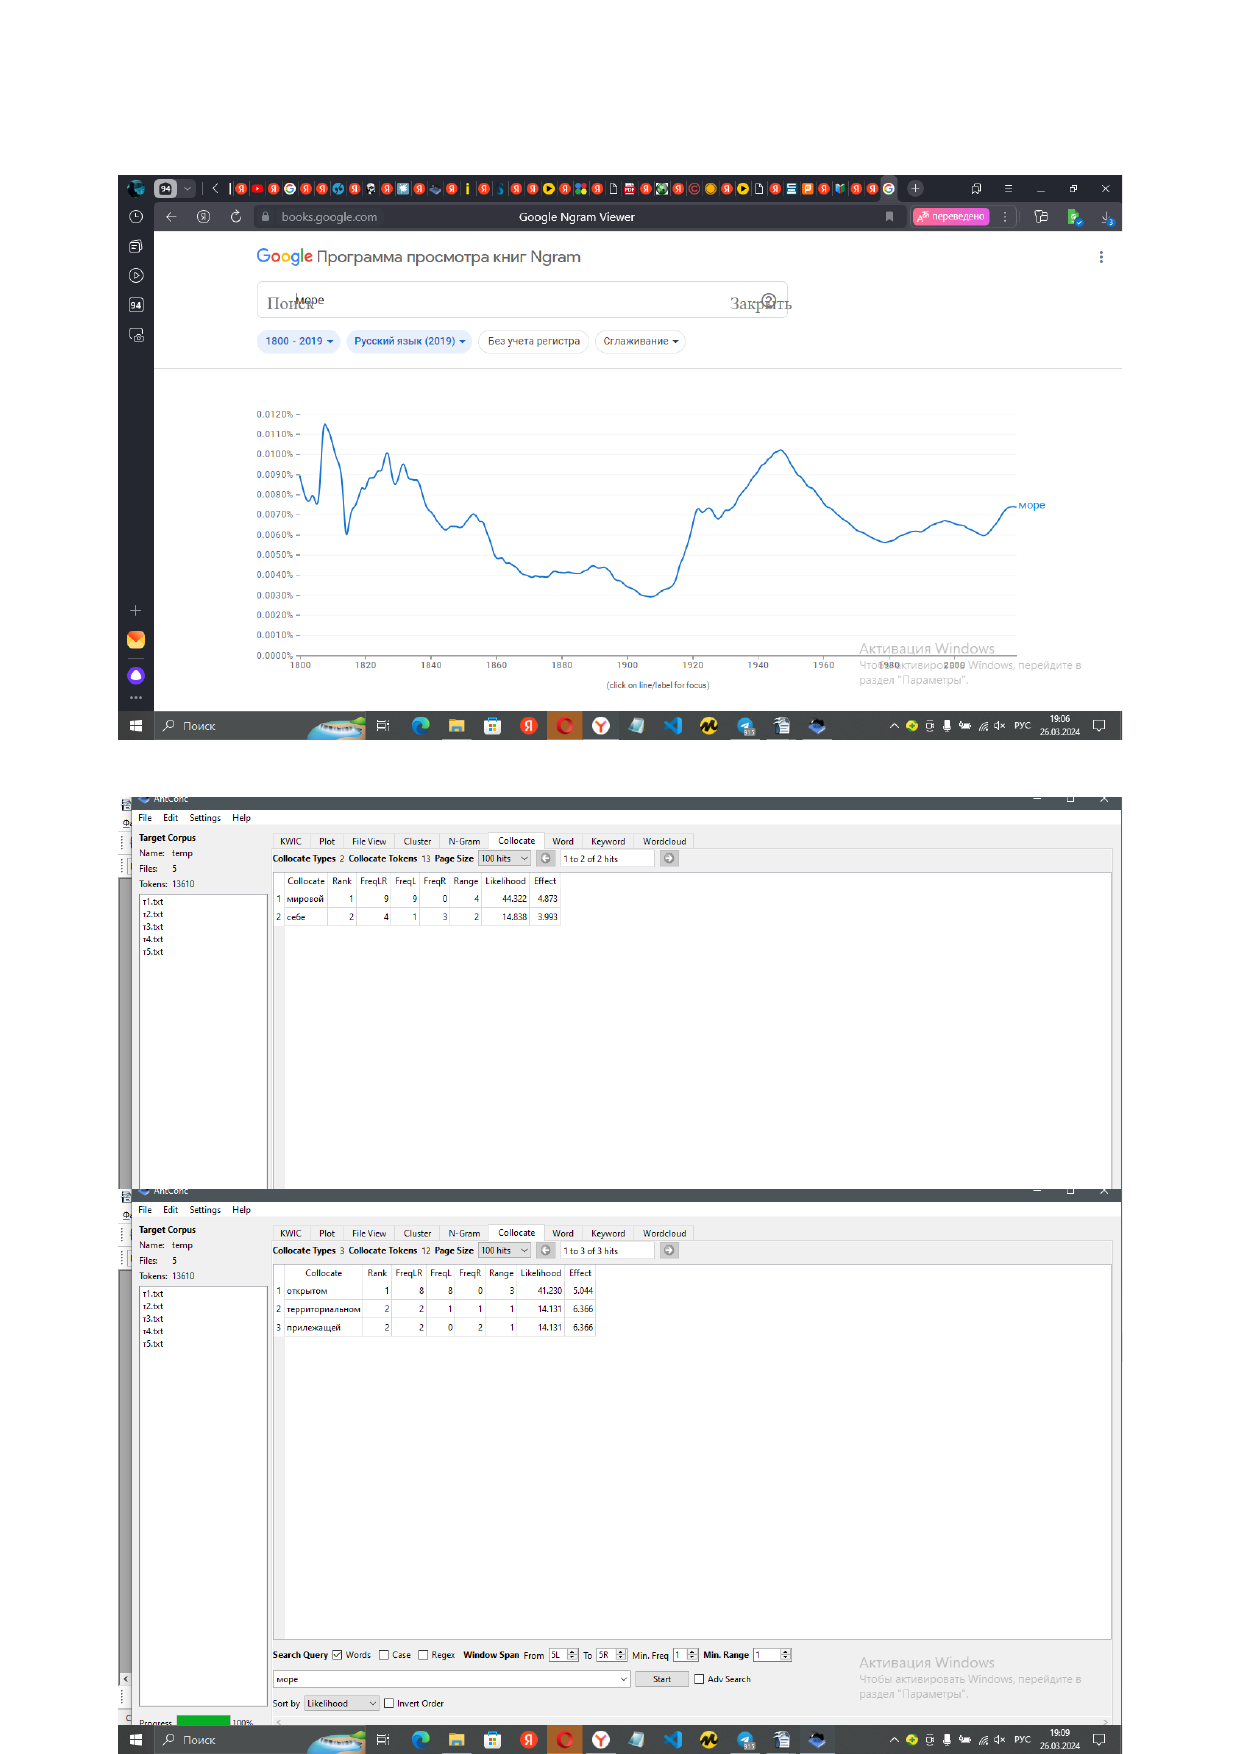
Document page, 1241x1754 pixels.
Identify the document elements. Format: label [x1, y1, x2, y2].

picture [118, 175, 1123, 740]
picture [118, 797, 1123, 1754]
